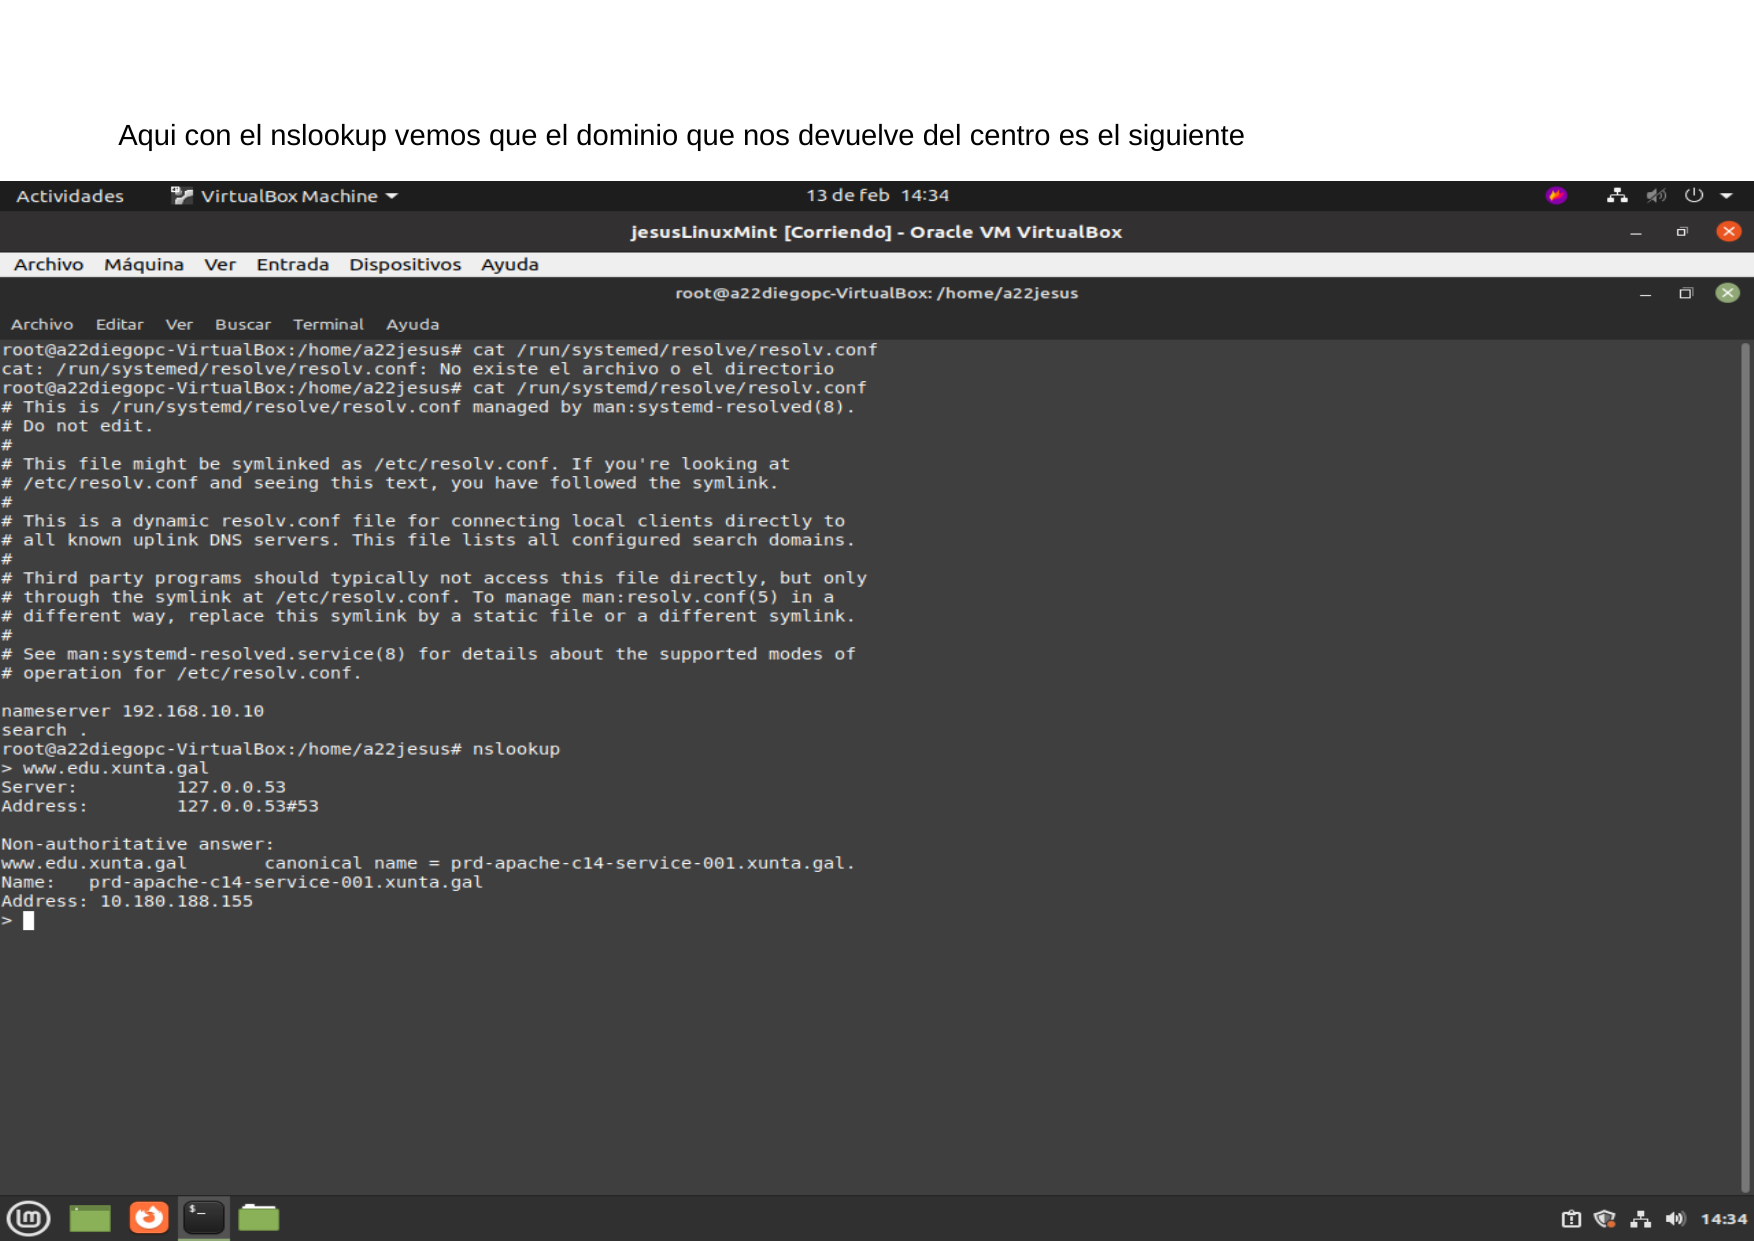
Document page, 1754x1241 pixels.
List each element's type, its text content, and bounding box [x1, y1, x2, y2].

text Aqui con el nslookup vemos que el dominio que nos devuelve del centro es el siguiente [118, 118, 1636, 152]
picture [0, 181, 1754, 1241]
